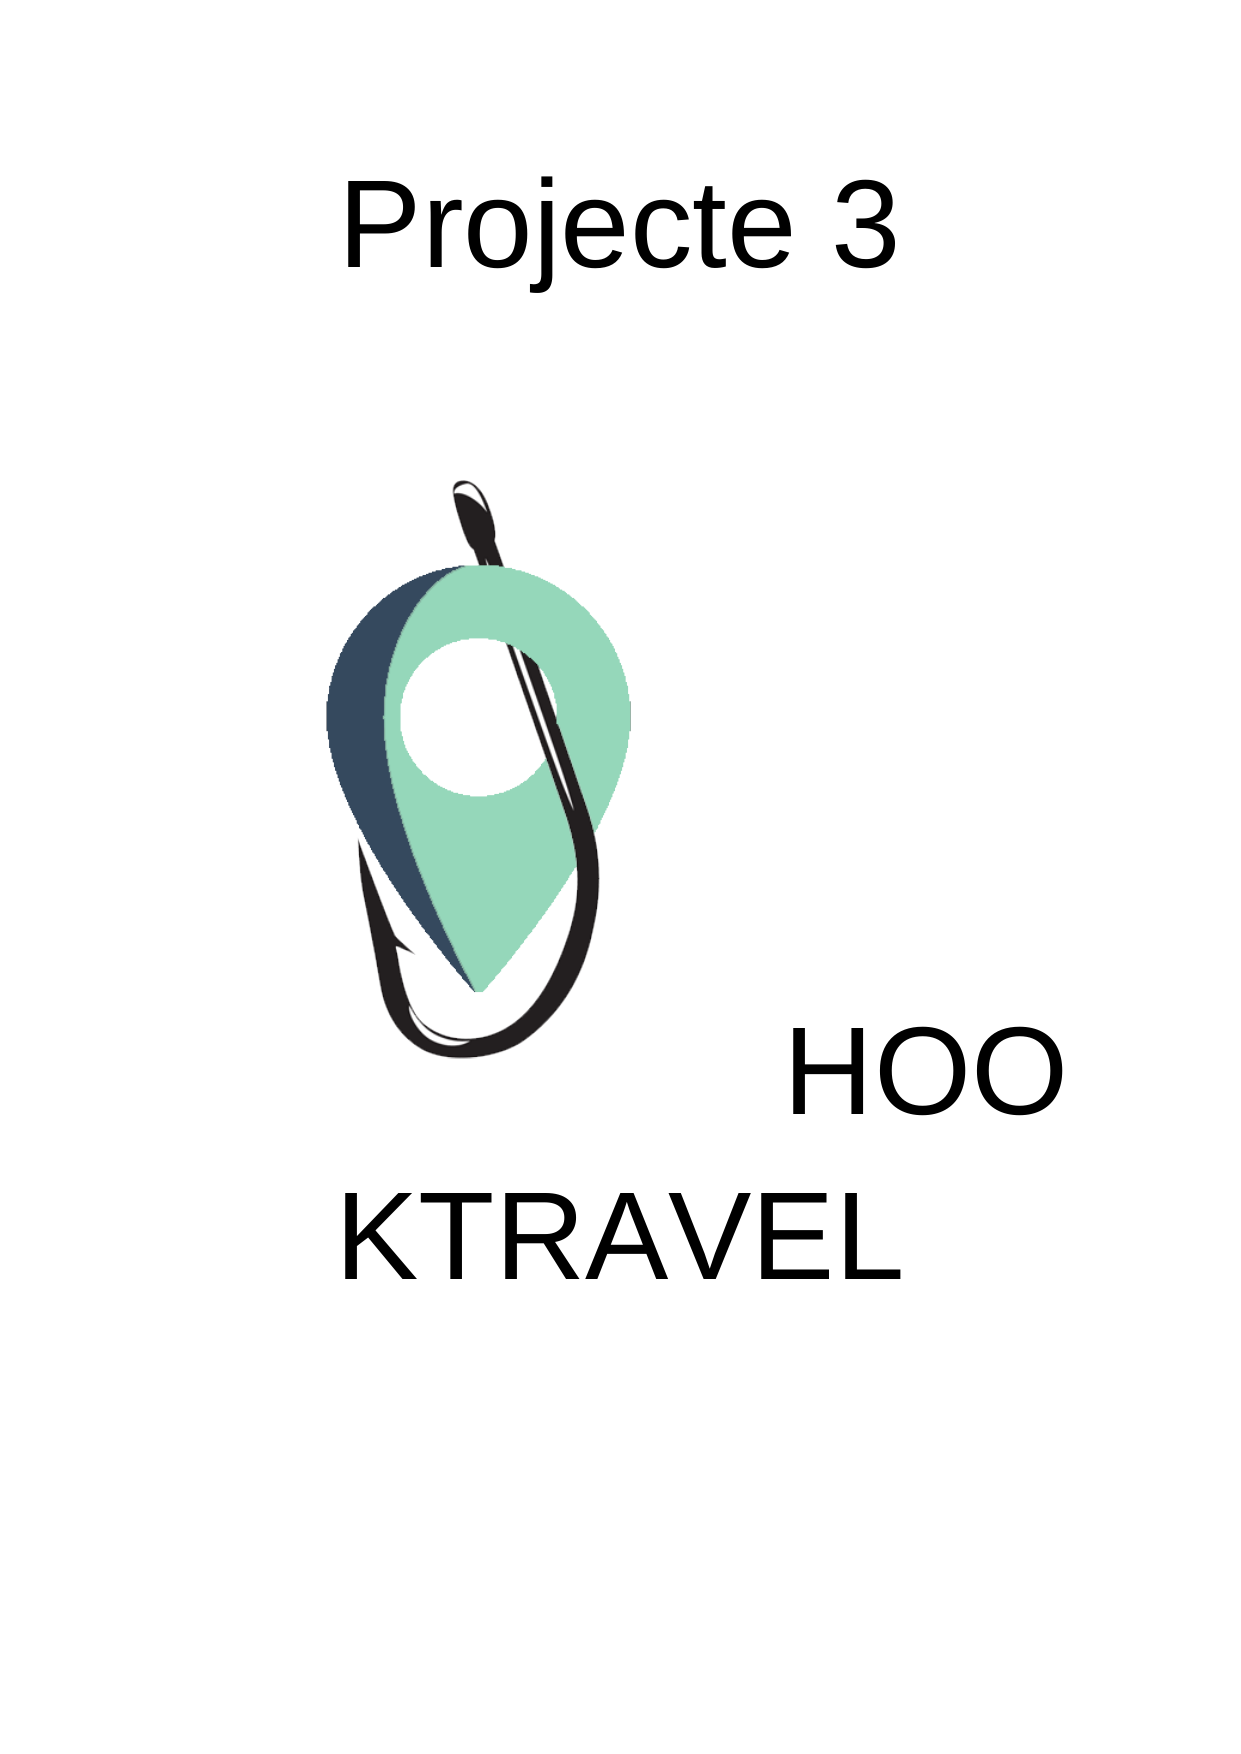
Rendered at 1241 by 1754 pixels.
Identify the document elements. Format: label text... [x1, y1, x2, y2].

text HOOKTRAVEL [150, 481, 1090, 1306]
picture [172, 480, 784, 1115]
text Projecte 3 [150, 150, 1090, 294]
